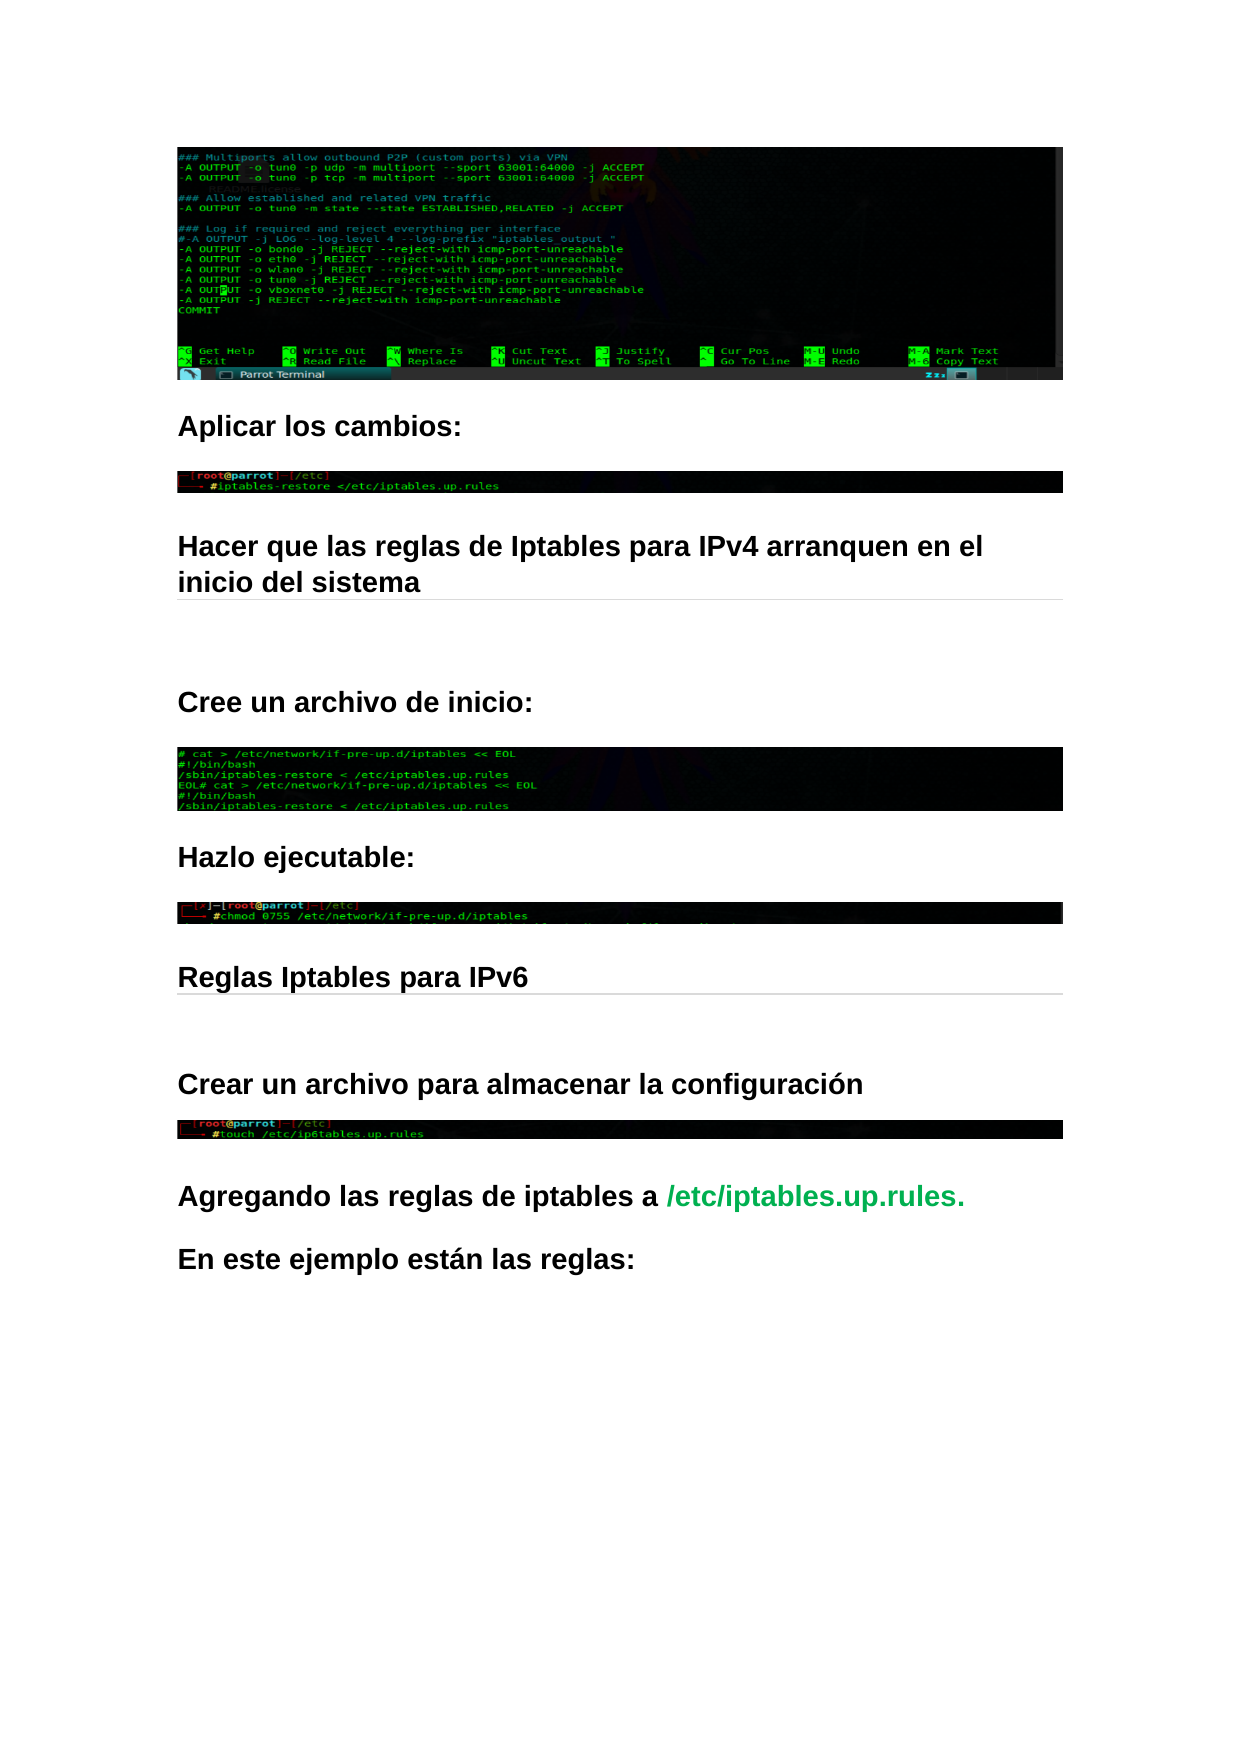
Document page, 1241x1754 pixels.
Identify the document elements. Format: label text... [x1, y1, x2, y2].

subtitle Reglas Iptables para IPv6 [177, 960, 1063, 993]
picture [177, 902, 1063, 924]
text En este ejemplo están las reglas: [177, 1242, 1063, 1276]
picture [177, 747, 1063, 811]
text Crear un archivo para almacenar la configuración [177, 1067, 1063, 1101]
text Agregando las reglas de iptables a /etc/iptables.up.rules. [177, 1179, 1063, 1213]
picture [177, 1120, 1063, 1139]
picture [177, 147, 1063, 380]
text Hazlo ejecutable: [177, 840, 1063, 873]
picture [177, 471, 1063, 493]
text Aplicar los cambios: [177, 409, 1063, 443]
text Cree un archivo de inicio: [177, 685, 1063, 718]
subtitle Hacer que las reglas de Iptables para IPv4 arranquen en el inicio del sistema [177, 529, 1063, 599]
